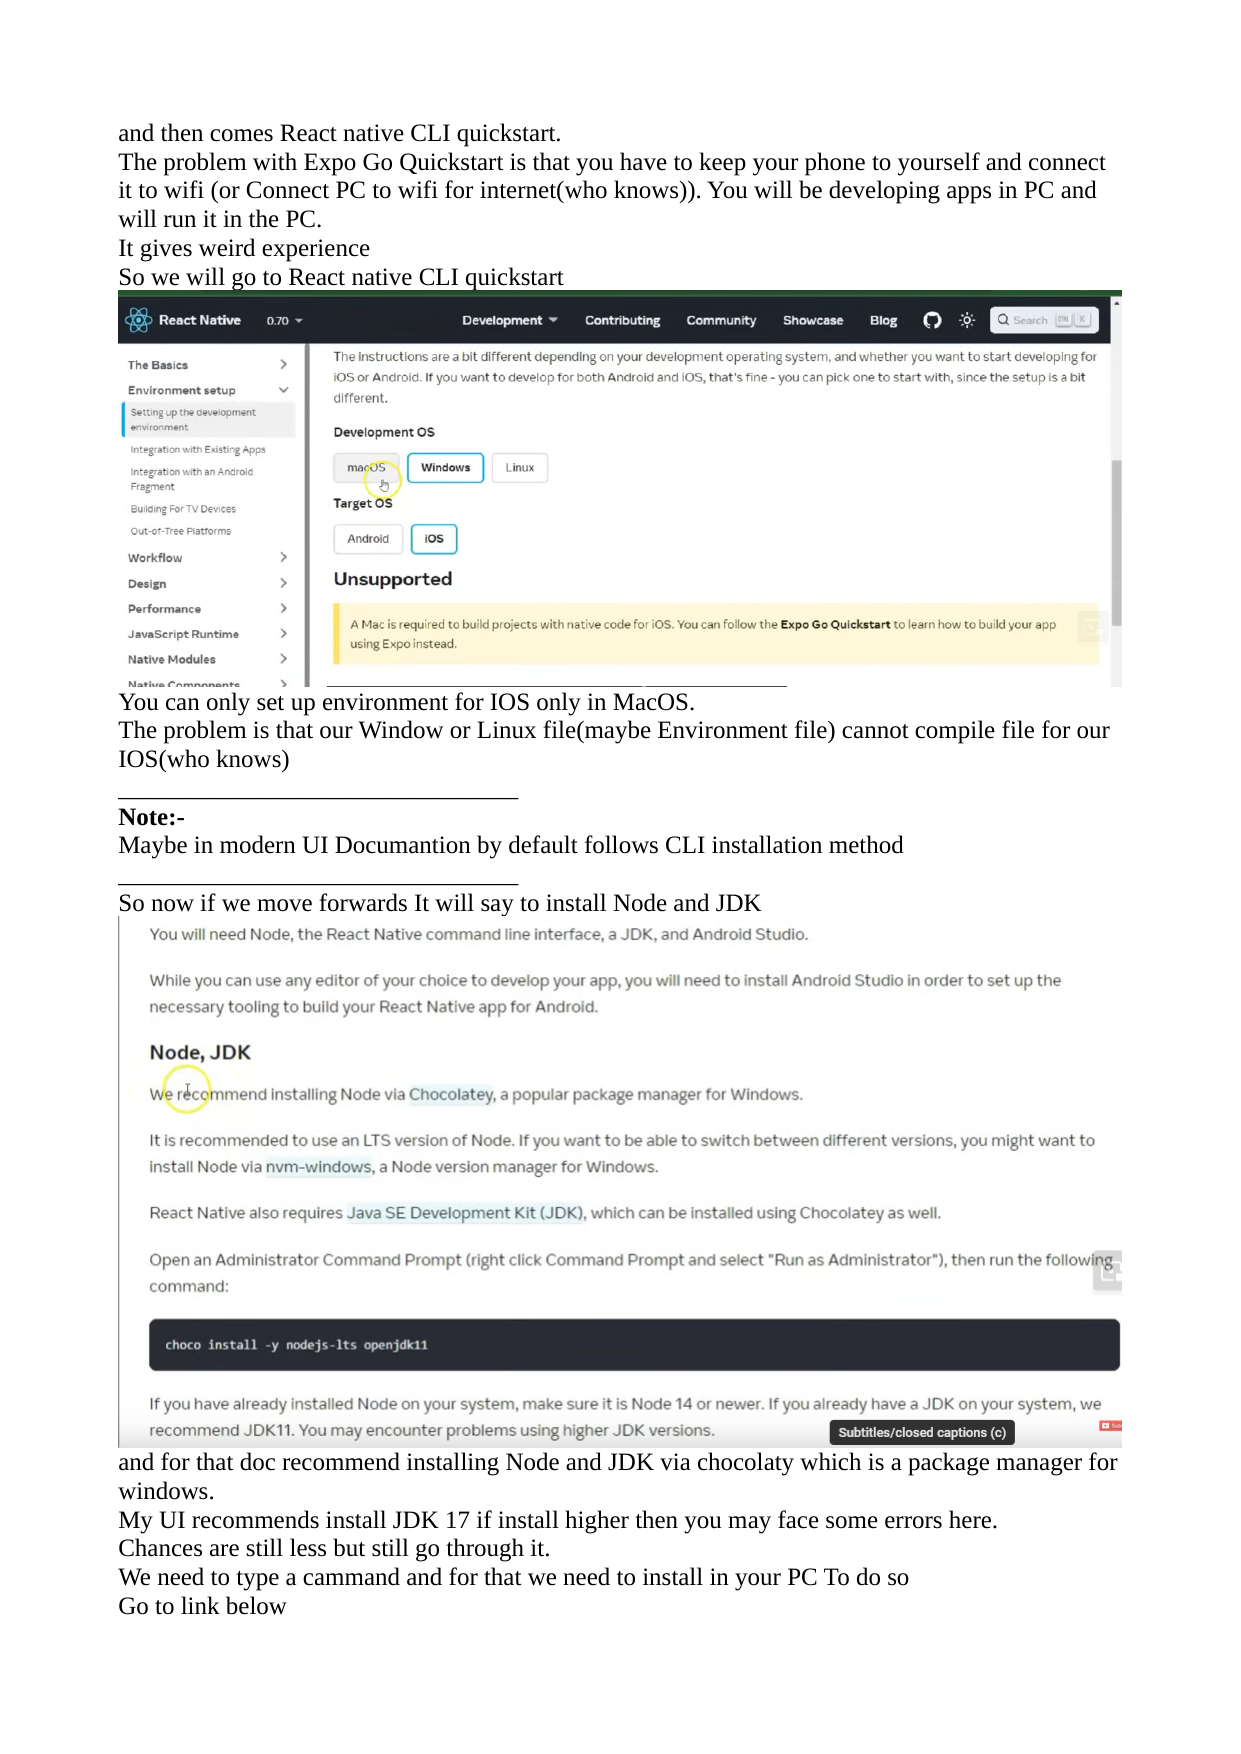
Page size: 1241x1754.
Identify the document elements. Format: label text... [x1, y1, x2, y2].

text Chances are still less but still go through it. [118, 1533, 1122, 1562]
text ________________________________ [118, 773, 1122, 802]
text The problem with Expo Go Quickstart is that you have to keep your phone to yourself and connect it to wifi (or Connect PC to wifi for internet(who knows)). You will be developing apps in PC and will run it in the PC. [118, 147, 1122, 233]
text IOS(who knows) [118, 744, 1122, 773]
text It gives weird experience [118, 233, 1122, 262]
text So now if we move forwards It will say to install Node and JDK [118, 888, 1122, 916]
text You can only set up environment for IOS only in MacOS. [118, 687, 1122, 716]
text and for that doc recommend installing Node and JDK via chocolaty which is a package manager for windows. [118, 1448, 1122, 1505]
text My UI recommends install JDK 17 if install higher then you may face some errors here. [118, 1505, 1122, 1533]
text Go to link below [118, 1591, 1122, 1620]
text ________________________________ [118, 859, 1122, 888]
text We need to type a cammand and for that we need to install in your PC To do so [118, 1562, 1122, 1591]
picture [118, 916, 1122, 1448]
text The problem is that our Window or Linux file(maybe Environment file) cannot compile file for our [118, 716, 1122, 744]
text Maybe in modern UI Documantion by default follows CLI installation method [118, 831, 1122, 859]
picture [118, 290, 1122, 687]
text Note:- [118, 802, 1122, 831]
text and then comes React native CLI quickstart. [118, 118, 1122, 147]
text So we will go to React native CLI quickstart [118, 262, 1122, 290]
